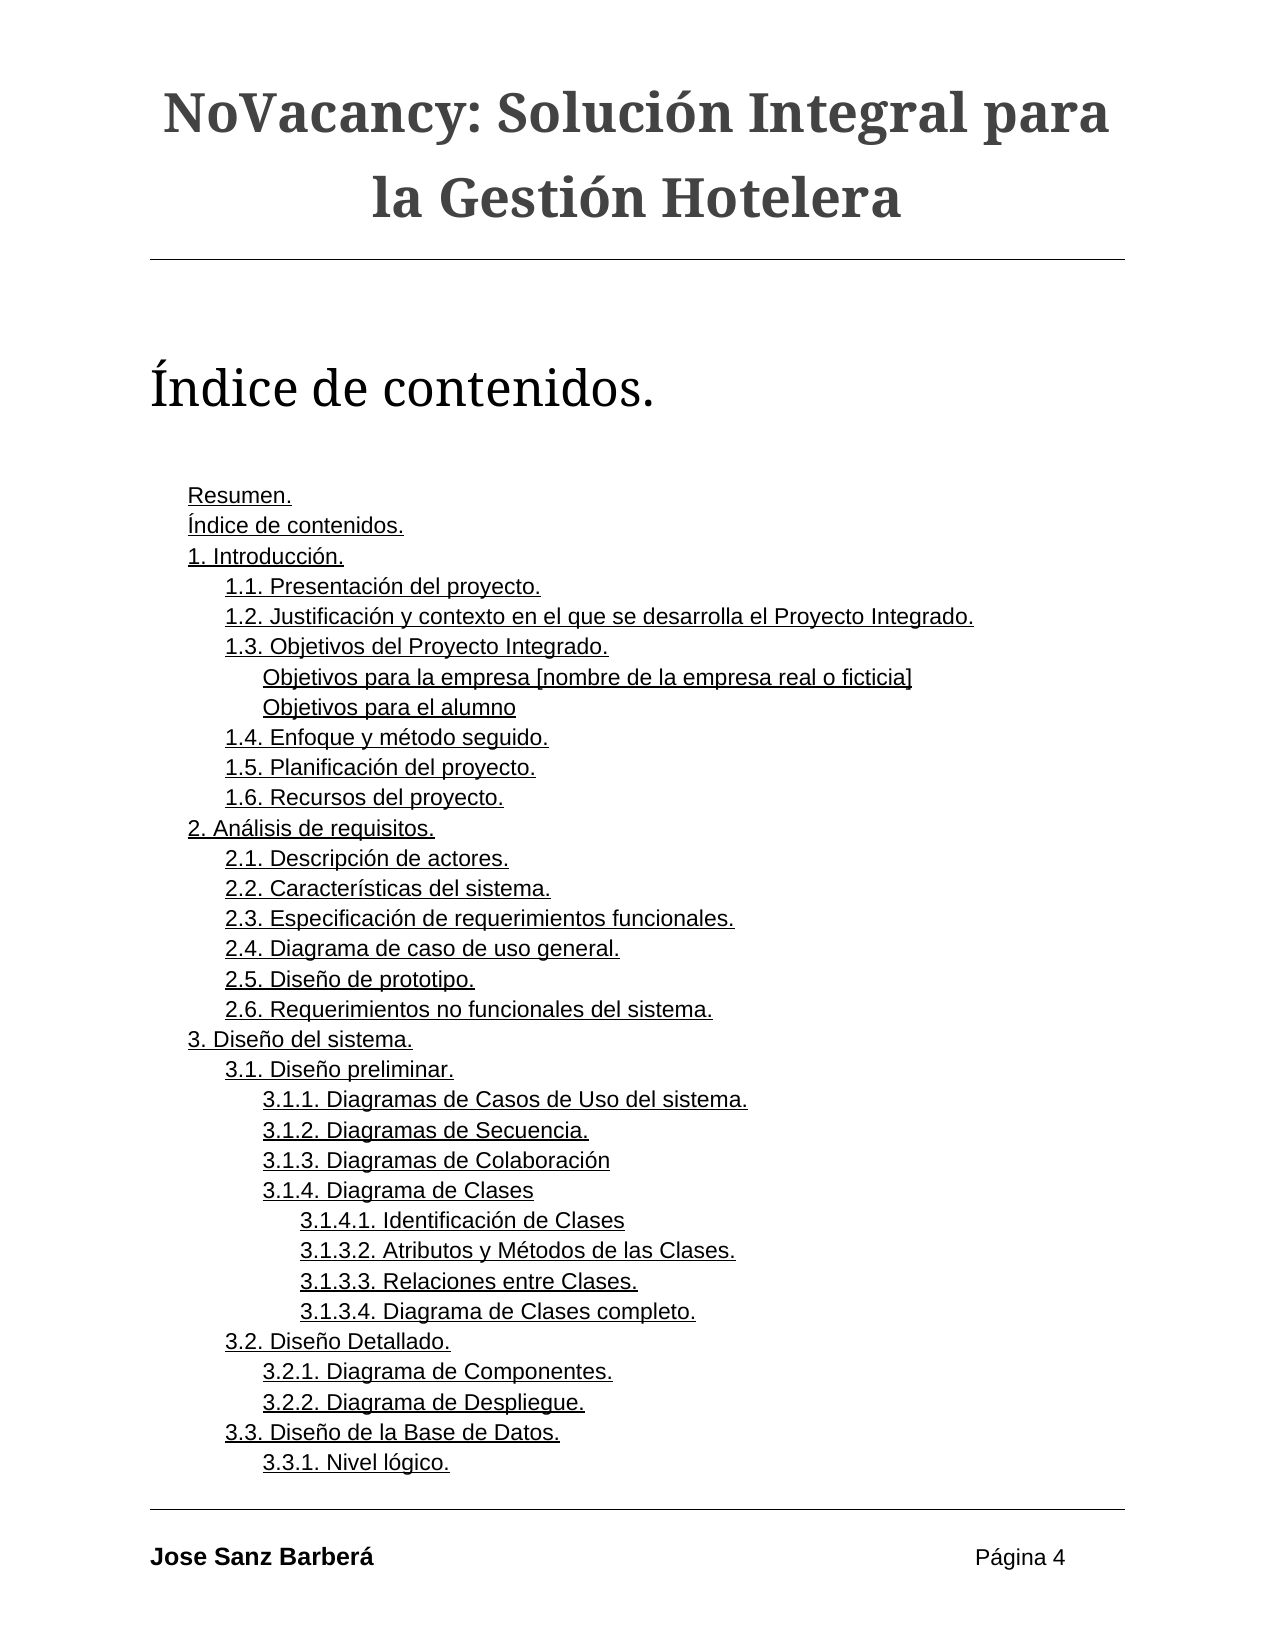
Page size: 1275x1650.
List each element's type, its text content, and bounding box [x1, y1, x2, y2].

text 3.3. Diseño de la Base de Datos. [225, 1419, 1125, 1445]
text 3.1.3.4. Diagrama de Clases completo. [300, 1298, 1125, 1324]
text 3.1.1. Diagramas de Casos de Uso del sistema. [262, 1086, 1125, 1113]
text 3.2. Diseño Detallado. [225, 1328, 1125, 1354]
text 1.4. Enfoque y método seguido. [225, 724, 1125, 750]
text 1.1. Presentación del proyecto. [225, 573, 1125, 599]
text 3.1. Diseño preliminar. [225, 1056, 1125, 1083]
text 3.2.1. Diagrama de Componentes. [262, 1358, 1125, 1385]
text 1.2. Justificación y contexto en el que se desarrolla el Proyecto Integrado. [225, 603, 1125, 629]
text 3.1.4. Diagrama de Clases [262, 1177, 1125, 1203]
text 2.2. Características del sistema. [225, 875, 1125, 901]
text 2.5. Diseño de prototipo. [225, 966, 1125, 992]
text 2.6. Requerimientos no funcionales del sistema. [225, 996, 1125, 1022]
text 1.3. Objetivos del Proyecto Integrado. [225, 633, 1125, 660]
text 3.1.3.3. Relaciones entre Clases. [300, 1268, 1125, 1294]
text 3.1.3. Diagramas de Colaboración [262, 1147, 1125, 1173]
text 3. Diseño del sistema. [187, 1026, 1125, 1052]
text 3.1.3.2. Atributos y Métodos de las Clases. [300, 1237, 1125, 1264]
text 2. Análisis de requisitos. [187, 814, 1125, 841]
text 1.5. Planificación del proyecto. [225, 754, 1125, 781]
text 3.1.4.1. Identificación de Clases [300, 1207, 1125, 1234]
text 1. Introducción. [187, 543, 1125, 569]
text 1.6. Recursos del proyecto. [225, 784, 1125, 811]
text Índice de contenidos. [187, 512, 1125, 539]
subtitle Índice de contenidos. [150, 353, 1125, 421]
text 2.1. Descripción de actores. [225, 845, 1125, 871]
text Resumen. [187, 482, 1125, 509]
text Objetivos para la empresa [nombre de la empresa real o ficticia] [262, 663, 1125, 690]
text 3.3.1. Nivel lógico. [262, 1449, 1125, 1475]
text 3.1.2. Diagramas de Secuencia. [262, 1117, 1125, 1143]
text 3.2.2. Diagrama de Despliegue. [262, 1388, 1125, 1415]
text 2.4. Diagrama de caso de uso general. [225, 935, 1125, 962]
text 2.3. Especificación de requerimientos funcionales. [225, 905, 1125, 932]
text Objetivos para el alumno [262, 694, 1125, 720]
